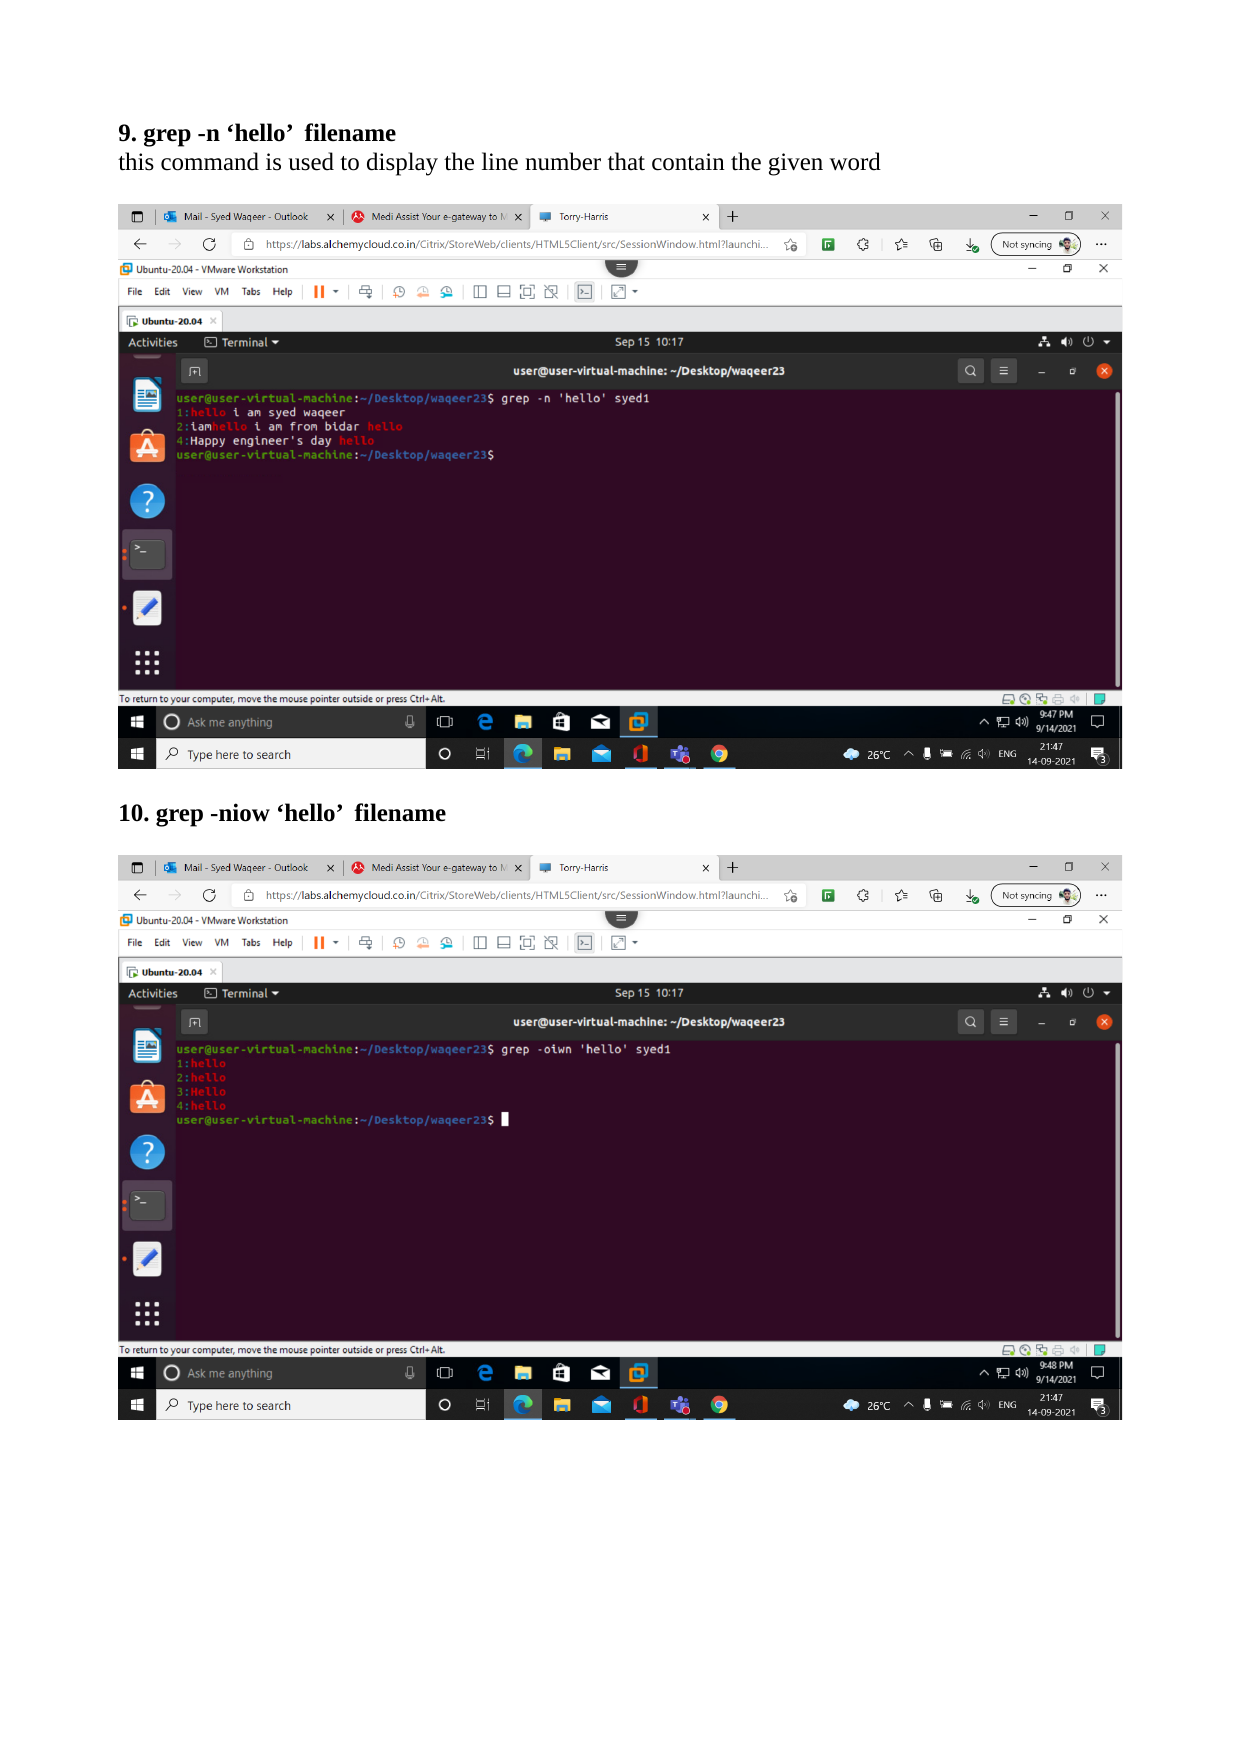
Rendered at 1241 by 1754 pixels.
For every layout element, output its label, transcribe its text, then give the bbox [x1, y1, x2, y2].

picture [118, 204, 1123, 769]
text this command is used to display the line number that contain the given word [118, 147, 1122, 176]
text 9. grep -n ‘hello’ filename [118, 118, 1122, 147]
picture [118, 855, 1123, 1420]
text 10. grep -niow ‘hello’ filename [118, 798, 1122, 827]
